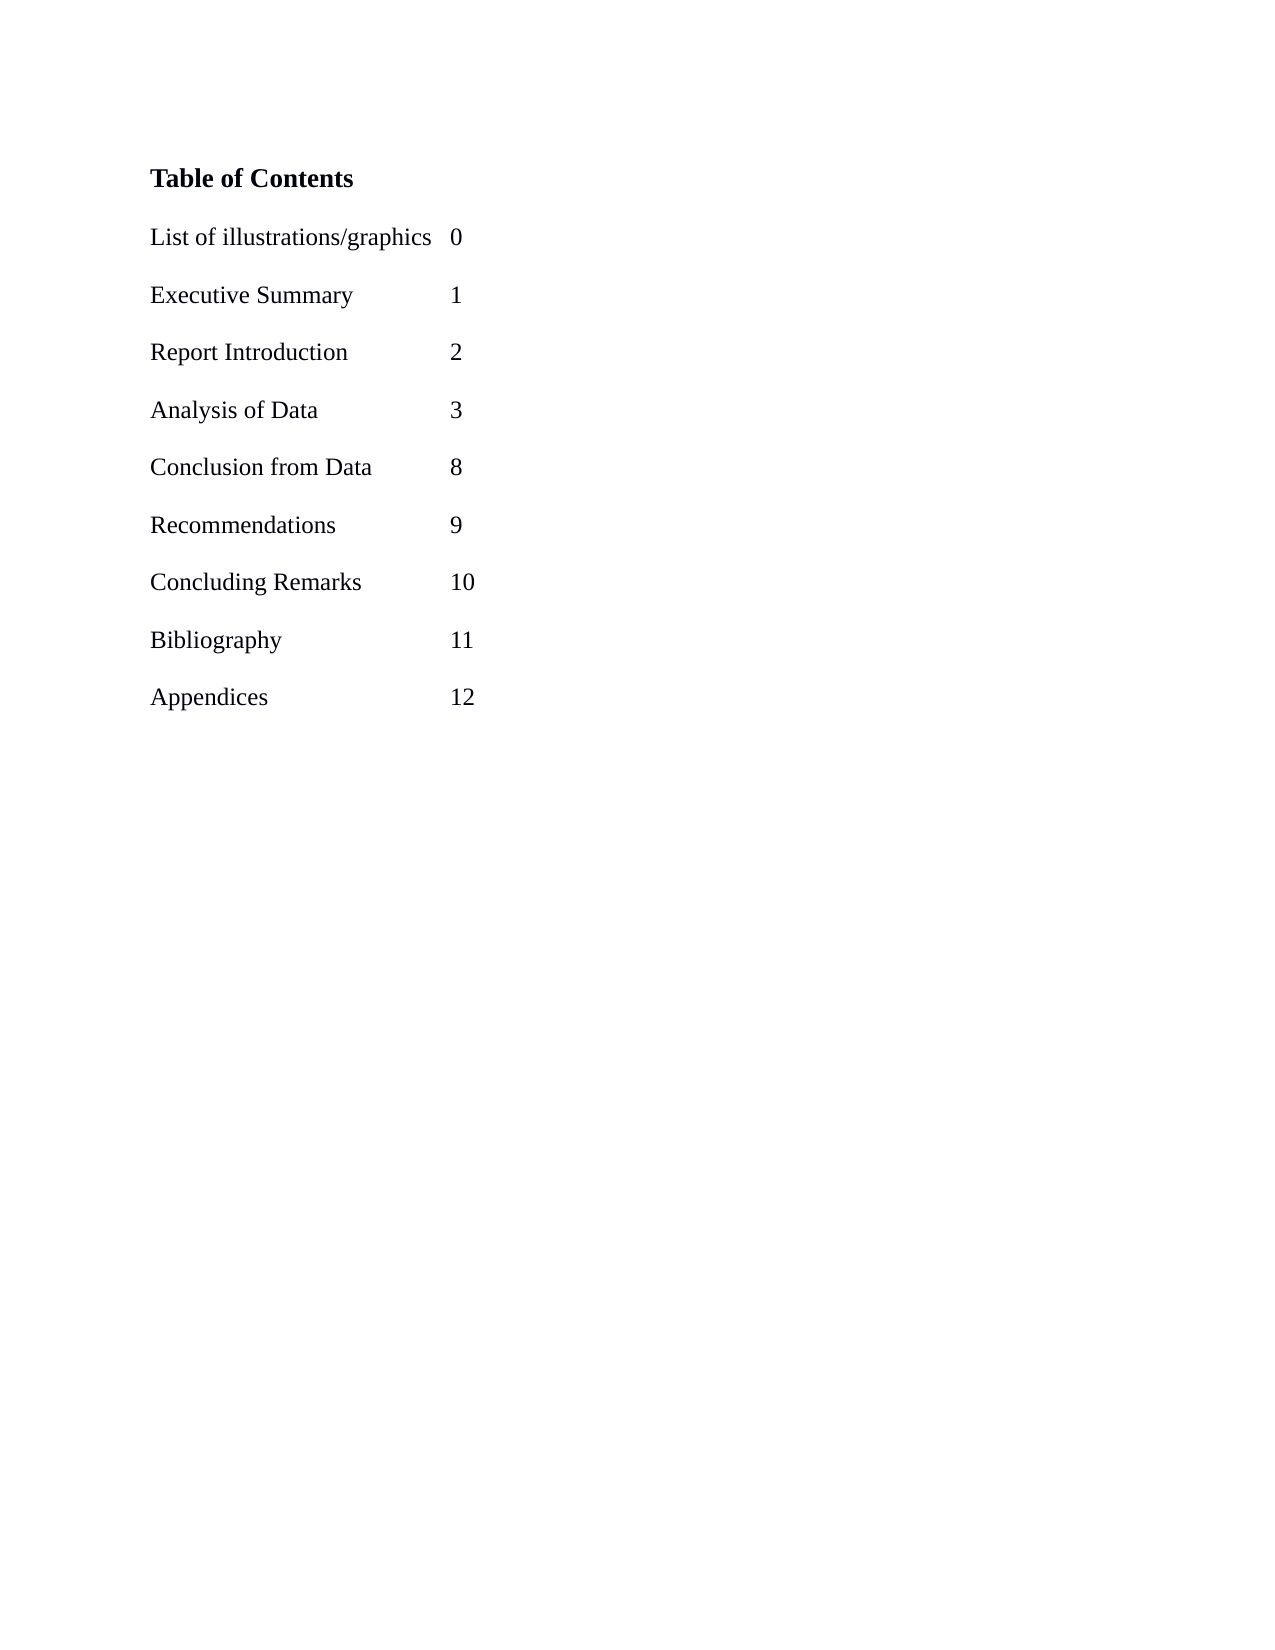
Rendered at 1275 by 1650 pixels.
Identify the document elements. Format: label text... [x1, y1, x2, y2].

text Table of Contents [150, 162, 1125, 194]
text Analysis of Data 3 [150, 395, 1125, 424]
text Executive Summary 1 [150, 280, 1125, 309]
text Appendices 12 [150, 682, 1125, 711]
text Conclusion from Data 8 [150, 452, 1125, 481]
text Bibliography 11 [150, 625, 1125, 654]
text Concluding Remarks 10 [150, 567, 1125, 596]
text Recommendations 9 [150, 510, 1125, 539]
text Report Introduction 2 [150, 337, 1125, 366]
text List of illustrations/graphics 0 [150, 222, 1125, 251]
